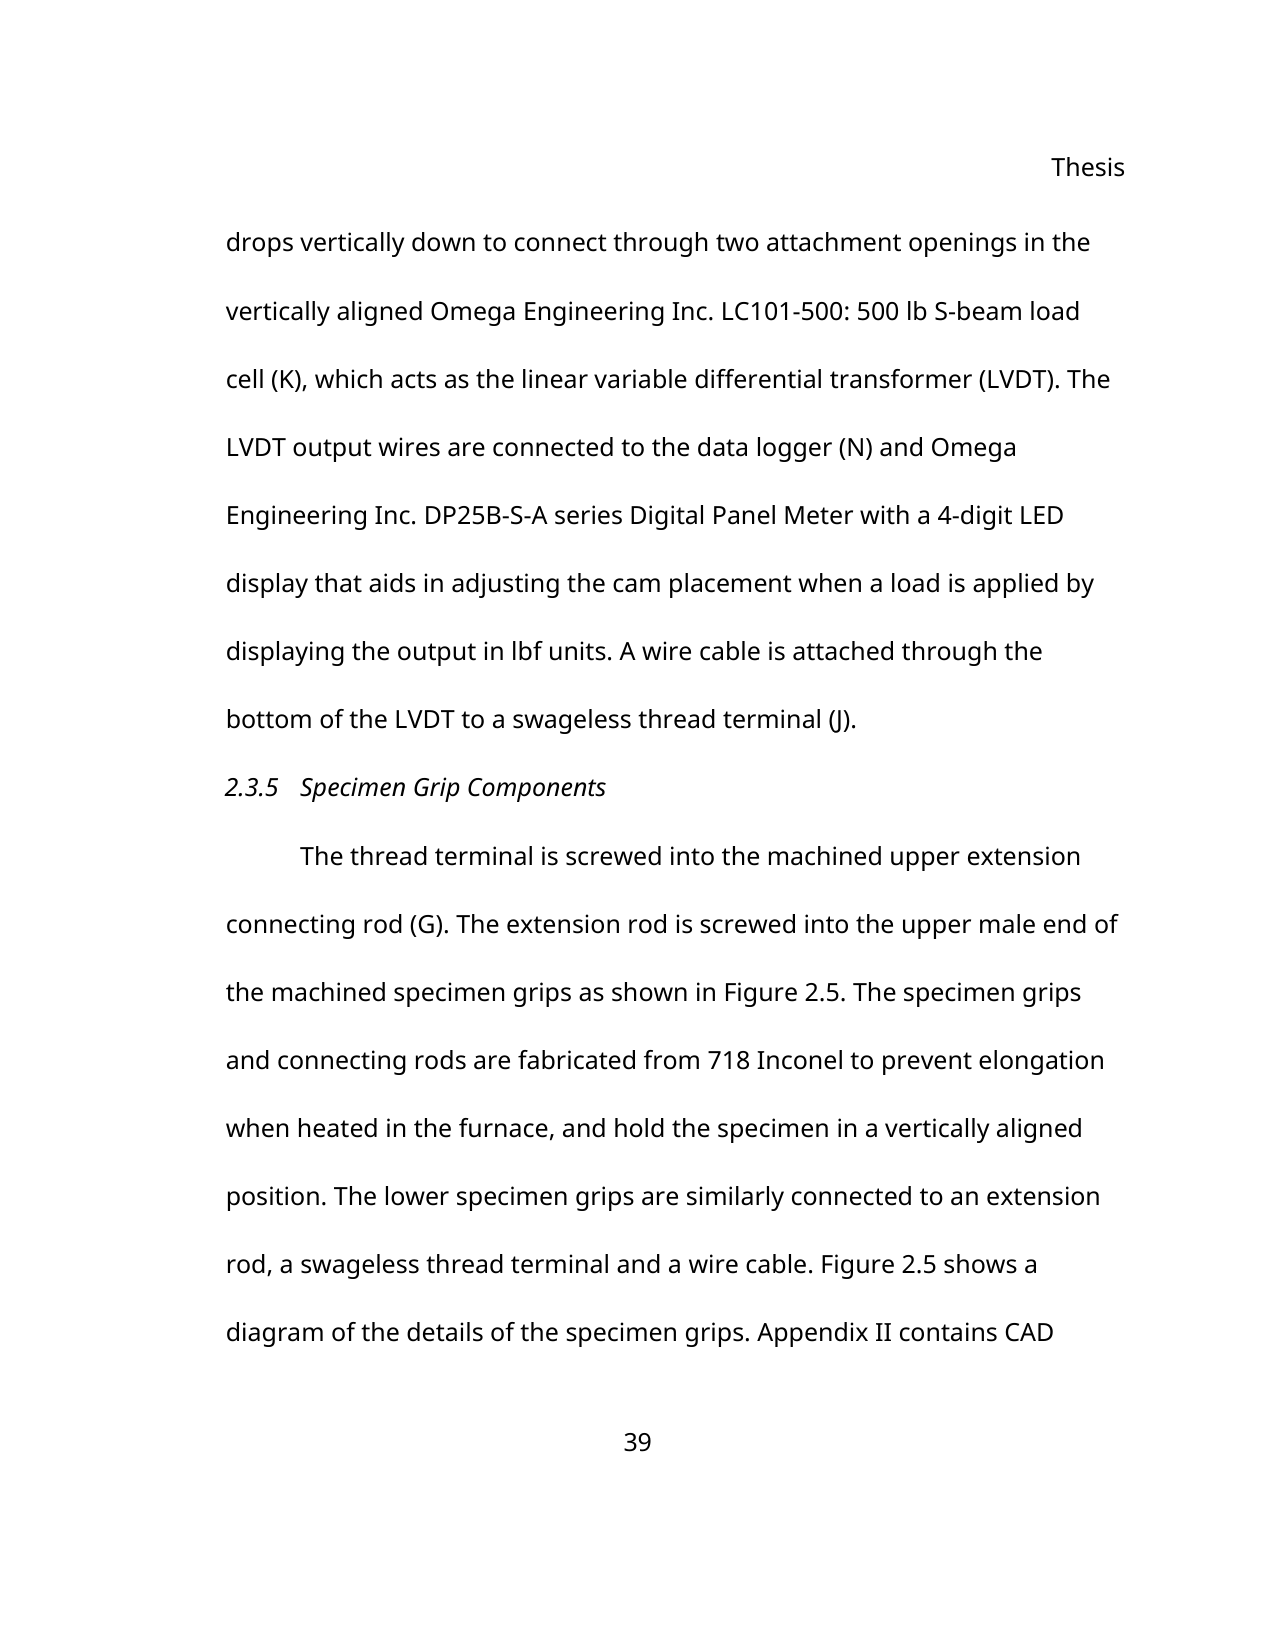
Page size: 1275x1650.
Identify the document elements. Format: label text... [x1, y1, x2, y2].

text The thread terminal is screwed into the machined upper extension connecting rod (G). The extension rod is screwed into the upper male end of the machined specimen grips as shown in Figure 2.5. The specimen grips and connecting rods are fabricated from 718 Inconel to prevent elongation when heated in the furnace, and hold the specimen in a vertically aligned position. The lower specimen grips are similarly connected to an extension rod, a swageless thread terminal and a wire cable. Figure 2.5 shows a diagram of the details of the specimen grips. Appendix II contains CAD [224, 838, 1125, 1349]
text 2.3.5 Specimen Grip Components [224, 770, 1125, 804]
text drops vertically down to connect through two attachment openings in the vertically aligned Omega Engineering Inc. LC101-500: 500 lb S-beam load cell (K), which acts as the linear variable differential transformer (LVDT). The LVDT output wires are connected to the data logger (N) and Omega Engineering Inc. DP25B-S-A series Digital Panel Meter with a 4-digit LED display that aids in adjusting the cam placement when a load is applied by displaying the output in lbf units. A wire cable is attached through the bottom of the LVDT to a swageless thread terminal (J). [224, 225, 1125, 736]
